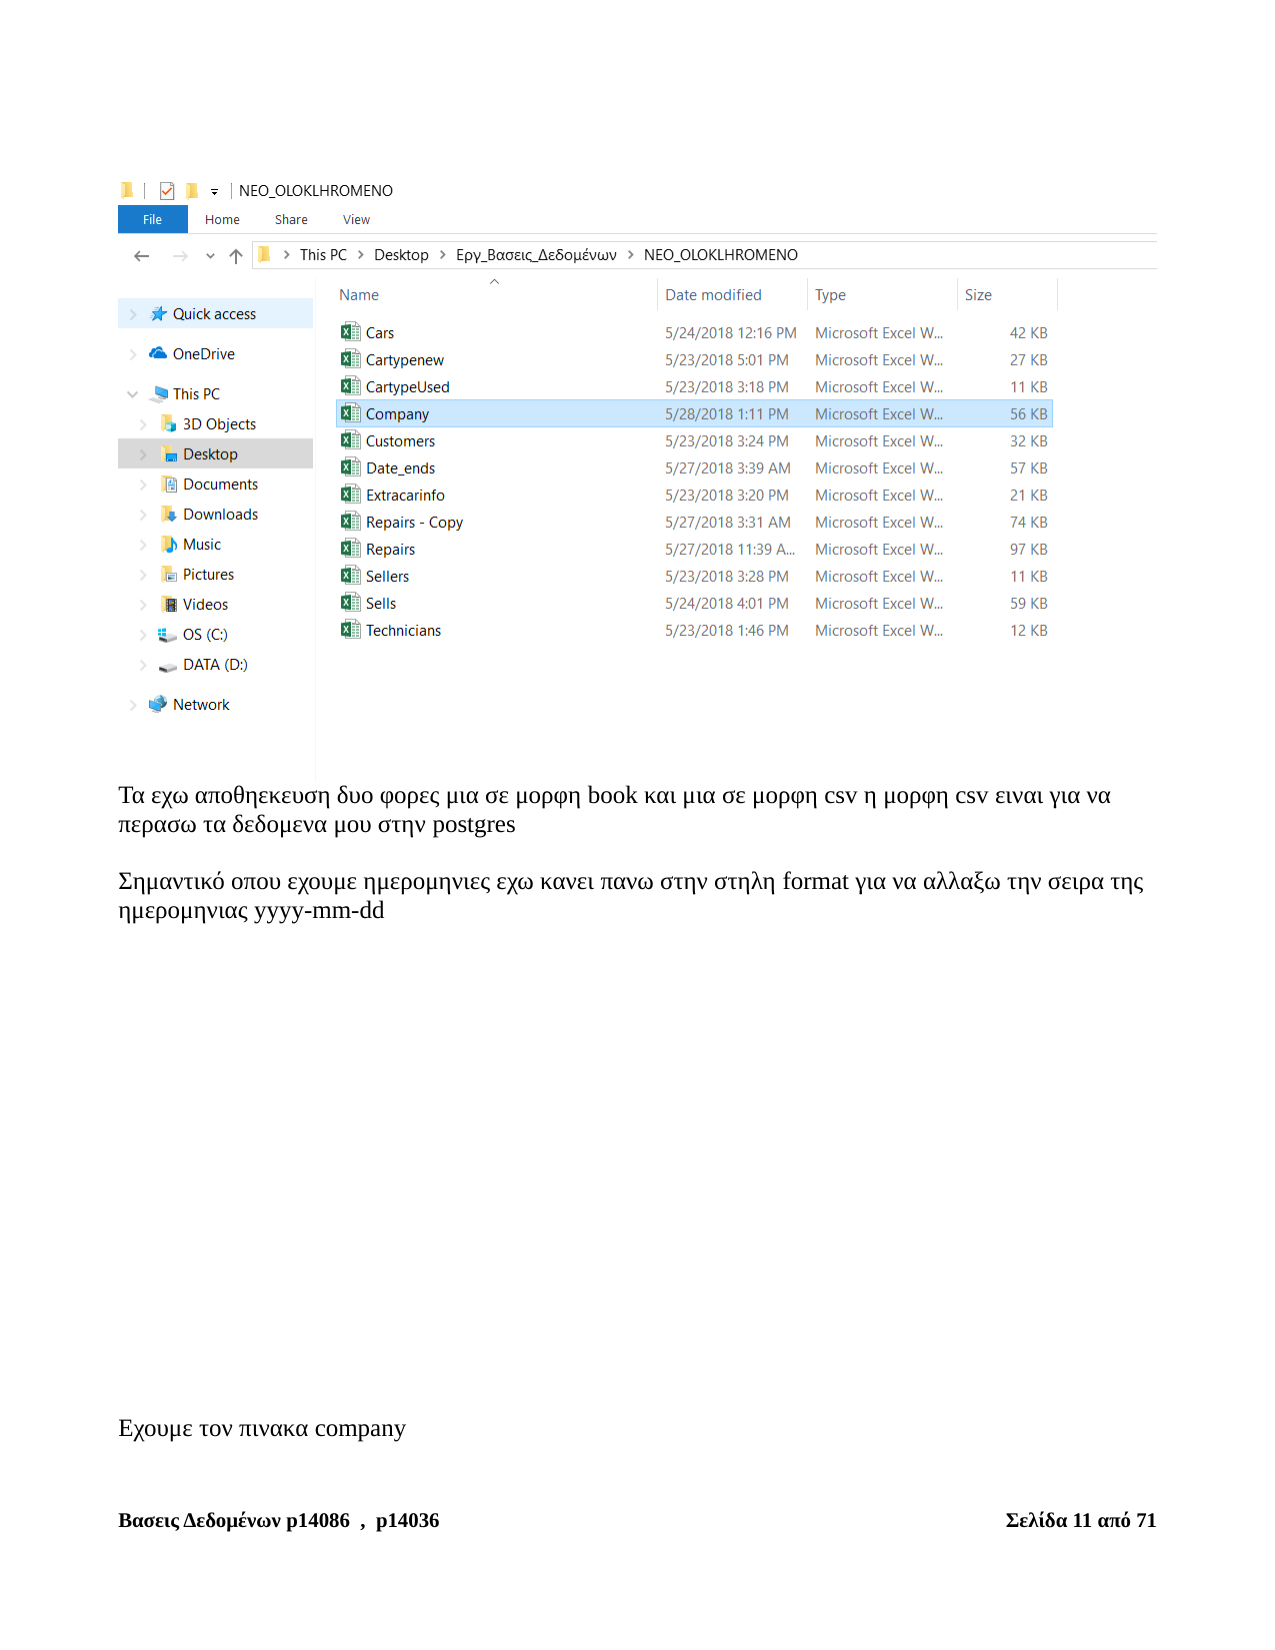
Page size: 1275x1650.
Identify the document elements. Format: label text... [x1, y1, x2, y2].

text Σημαντικό οπου εχουμε ημερομηνιες εχω κανει πανω στην στηλη format για να αλλαξω την σειρα της ημερομηνιας yyyy-mm-dd [118, 866, 1157, 924]
picture [118, 176, 1157, 781]
text Εχουμε τον πινακα company [118, 1413, 1157, 1441]
text Τα εχω αποθηεκευση δυο φορες μια σε μορφη book και μια σε μορφη csv η μορφη csv ειναι για να περασω τα δεδομενα μου στην postgres [118, 781, 1157, 838]
